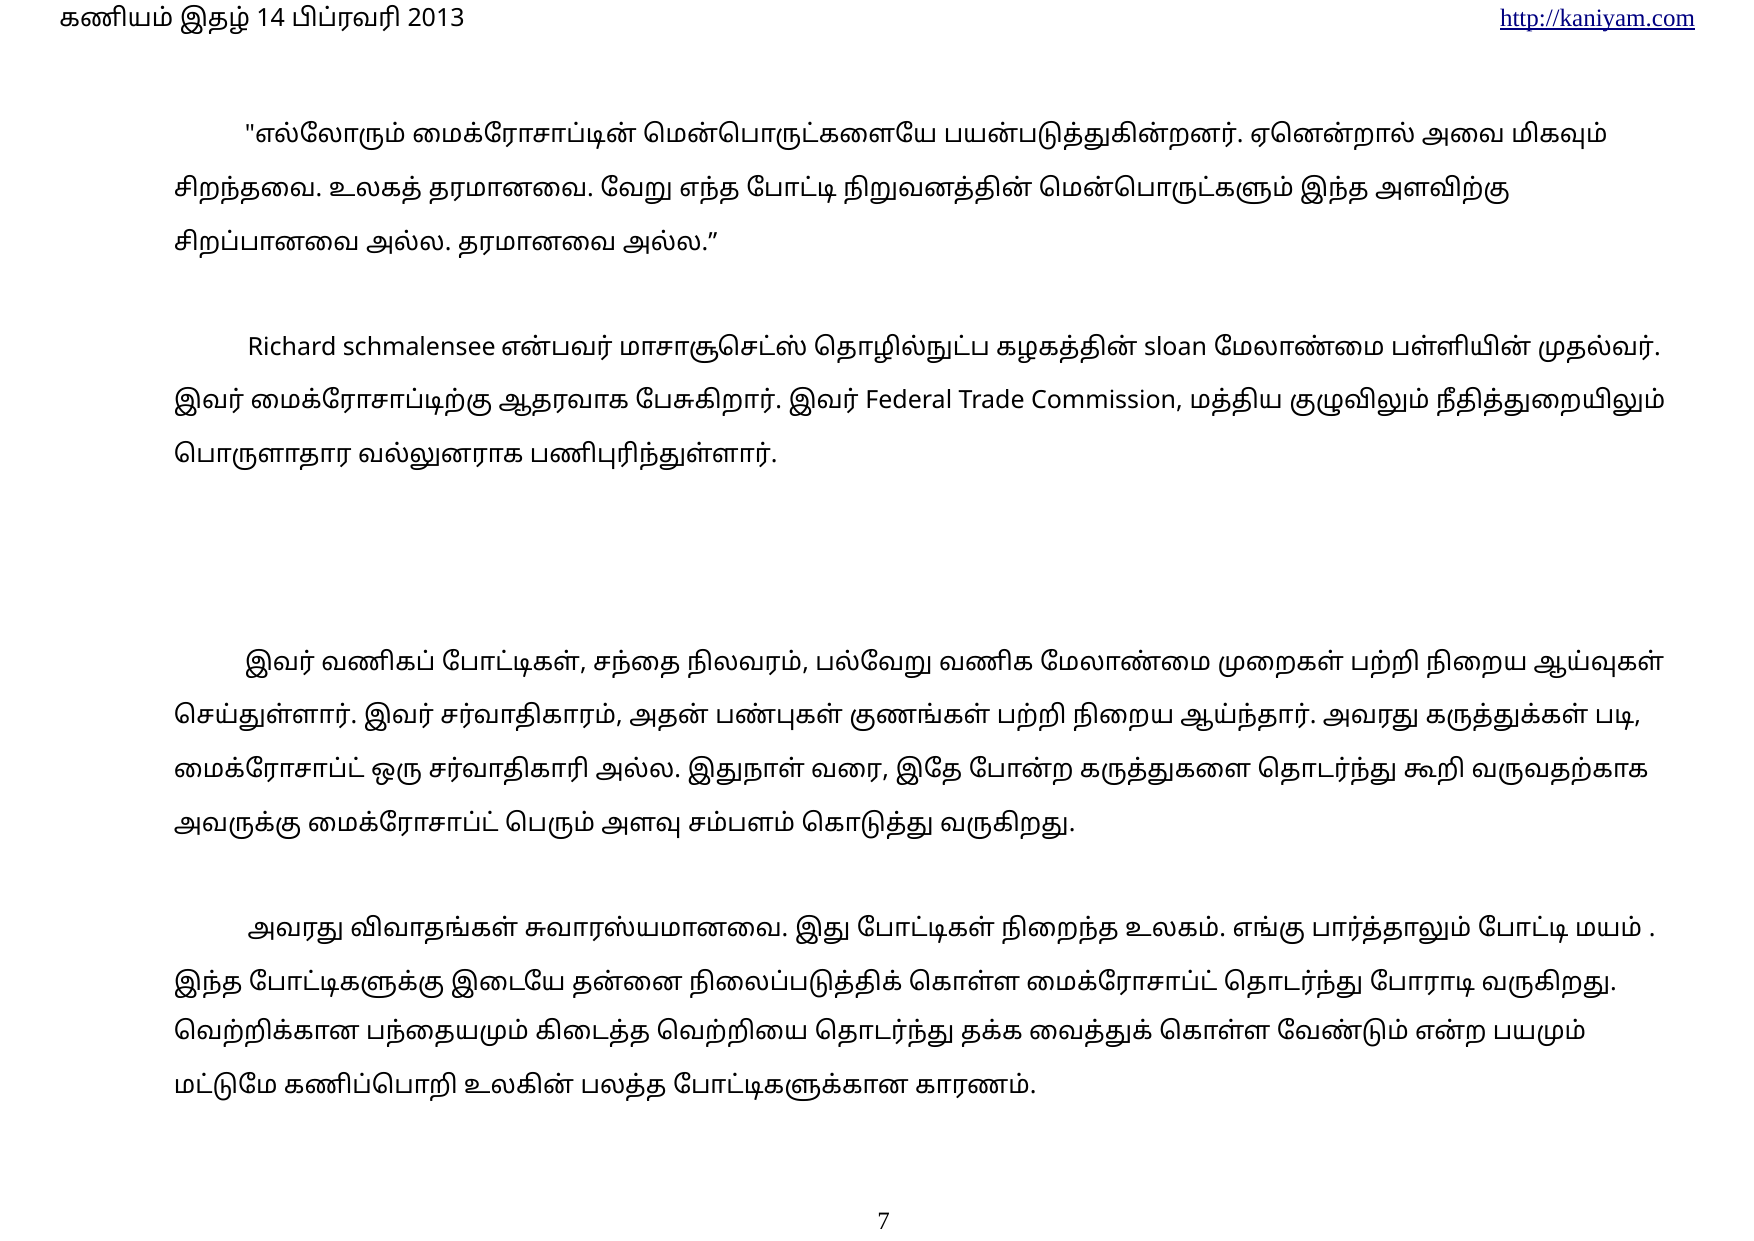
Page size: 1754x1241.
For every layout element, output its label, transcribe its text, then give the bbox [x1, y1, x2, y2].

text [174, 64, 1695, 98]
text இவர் வணிகப் போட்டிகள், சந்தை நிலவரம், பல்வேறு வணிக மேலாண்மை முறைகள் பற்றி நிறைய ஆய்வுகள் செய்துள்ளார். இவர் சர்வாதிகாரம், அதன் பண்புகள் குணங்கள் பற்றி நிறைய ஆய்ந்தார். அவரது கருத்துக்கள் படி, மைக்ரோசாப்ட் ஒரு சர்வாதிகாரி அல்ல. இதுநாள் வரை, இதே போன்ற கருத்துகளை தொடர்ந்து கூறி வருவதற்காக அவருக்கு மைக்ரோசாப்ட் பெரும் அளவு சம்பளம் கொடுத்து வருகிறது. அவரது விவாதங்கள் சுவாரஸ்யமானவை. இது போட்டிகள் நிறைந்த உலகம். எங்கு பார்த்தாலும் போட்டி மயம் . இந்த போட்டிகளுக்கு இடையே தன்னை நிலைப்படுத்திக் கொள்ள மைக்ரோசாப்ட் தொடர்ந்து போராடி வருகிறது. வெற்றிக்கான பந்தையமும் கிடைத்த வெற்றியை தொடர்ந்து தக்க வைத்துக் கொள்ள வேண்டும் என்ற பயமும் மட்டுமே கணிப்பொறி உலகின் பலத்த போட்டிகளுக்கான காரணம். [174, 643, 1695, 1155]
text "எல்லோரும் மைக்ரோசாப்டின் மென்பொருட்களையே பயன்படுத்துகின்றனர். ஏனென்றால் அவை மிகவும் சிறந்தவை. உலகத் தரமானவை. வேறு எந்த போட்டி நிறுவனத்தின் மென்பொருட்களும் இந்த அளவிற்கு சிறப்பானவை அல்ல. தரமானவை அல்ல.” Richard schmalenseeஎன்பவர் மாசாசூசெட்ஸ் தொழில்நுட்ப கழகத்தின் sloan மேலாண்மை பள்ளியின் முதல்வர். இவர் மைக்ரோசாப்டிற்கு ஆதரவாக பேசுகிறார். இவர் Federal Trade Commission, மத்திய குழுவிலும் நீதித்துறையிலும் பொருளாதார வல்லுனராக பணிபுரிந்துள்ளார். [174, 115, 1695, 575]
